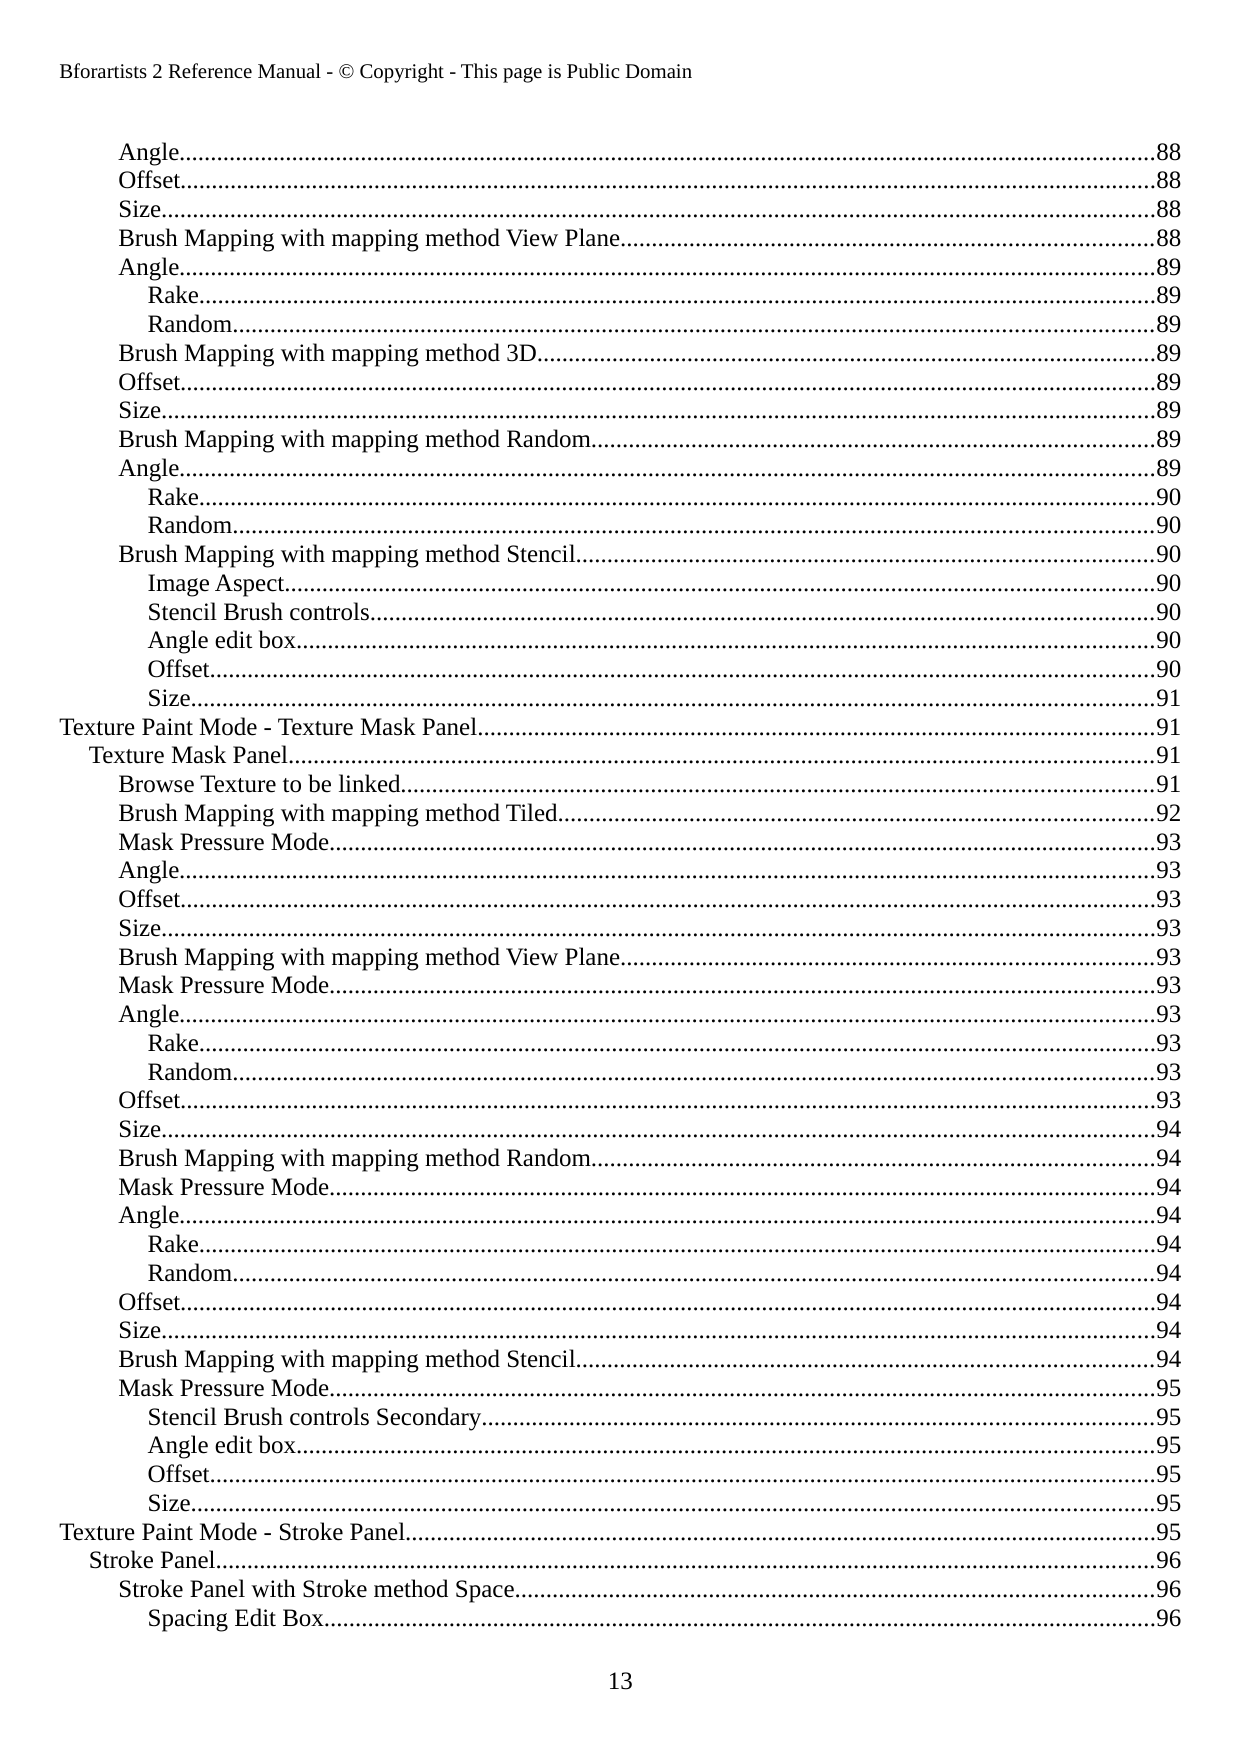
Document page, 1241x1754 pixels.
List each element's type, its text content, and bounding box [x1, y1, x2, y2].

text Angle 93 [118, 855, 1181, 884]
text Offset 93 [118, 884, 1181, 913]
text Offset 94 [118, 1287, 1181, 1315]
text Texture Mask Panel 91 [88, 740, 1181, 769]
text Angle 89 [118, 453, 1181, 482]
text Angle 89 [118, 252, 1181, 280]
text Mask Pressure Mode 93 [118, 970, 1181, 999]
text Spacing Edit Box 96 [147, 1603, 1181, 1632]
text Random 89 [147, 309, 1181, 338]
text Random 93 [147, 1057, 1181, 1085]
text Brush Mapping with mapping method View Plane 93 [118, 942, 1181, 970]
text Size 89 [118, 395, 1181, 424]
text Stroke Panel 96 [88, 1545, 1181, 1574]
text Image Aspect 90 [147, 568, 1181, 597]
text Size 91 [147, 683, 1181, 712]
text Mask Pressure Mode 95 [118, 1373, 1181, 1402]
text Random 90 [147, 510, 1181, 539]
text Size 94 [118, 1315, 1181, 1344]
text Size 94 [118, 1114, 1181, 1143]
text Angle 88 [118, 137, 1181, 165]
text Stroke Panel with Stroke method Space 96 [118, 1574, 1181, 1603]
text Random 94 [147, 1258, 1181, 1287]
text Brush Mapping with mapping method Random 94 [118, 1143, 1181, 1172]
text Angle 94 [118, 1200, 1181, 1229]
text Rake 90 [147, 482, 1181, 510]
text Size 95 [147, 1488, 1181, 1517]
text Offset 89 [118, 367, 1181, 395]
text Offset 90 [147, 654, 1181, 683]
text Offset 88 [118, 165, 1181, 194]
text Rake 93 [147, 1028, 1181, 1057]
text Size 93 [118, 913, 1181, 942]
text Mask Pressure Mode 94 [118, 1172, 1181, 1200]
text Brush Mapping with mapping method Random 89 [118, 424, 1181, 453]
text Brush Mapping with mapping method View Plane 88 [118, 223, 1181, 252]
text Brush Mapping with mapping method 3D 89 [118, 338, 1181, 367]
text Brush Mapping with mapping method Tiled 92 [118, 798, 1181, 827]
text Stencil Brush controls 90 [147, 597, 1181, 625]
text Stencil Brush controls Secondary 95 [147, 1402, 1181, 1430]
text Texture Paint Mode - Texture Mask Panel 91 [59, 712, 1181, 740]
text Offset 93 [118, 1085, 1181, 1114]
text Rake 89 [147, 280, 1181, 309]
text Size 88 [118, 194, 1181, 223]
text Mask Pressure Mode 93 [118, 827, 1181, 855]
text Browse Texture to be linked 91 [118, 769, 1181, 798]
text Angle 93 [118, 999, 1181, 1028]
text Texture Paint Mode - Stroke Panel 95 [59, 1517, 1181, 1545]
text Angle edit box 90 [147, 625, 1181, 654]
text Brush Mapping with mapping method Stencil 94 [118, 1344, 1181, 1373]
text Offset 95 [147, 1459, 1181, 1488]
text Brush Mapping with mapping method Stencil 90 [118, 539, 1181, 568]
text Angle edit box 95 [147, 1430, 1181, 1459]
text Rake 94 [147, 1229, 1181, 1258]
